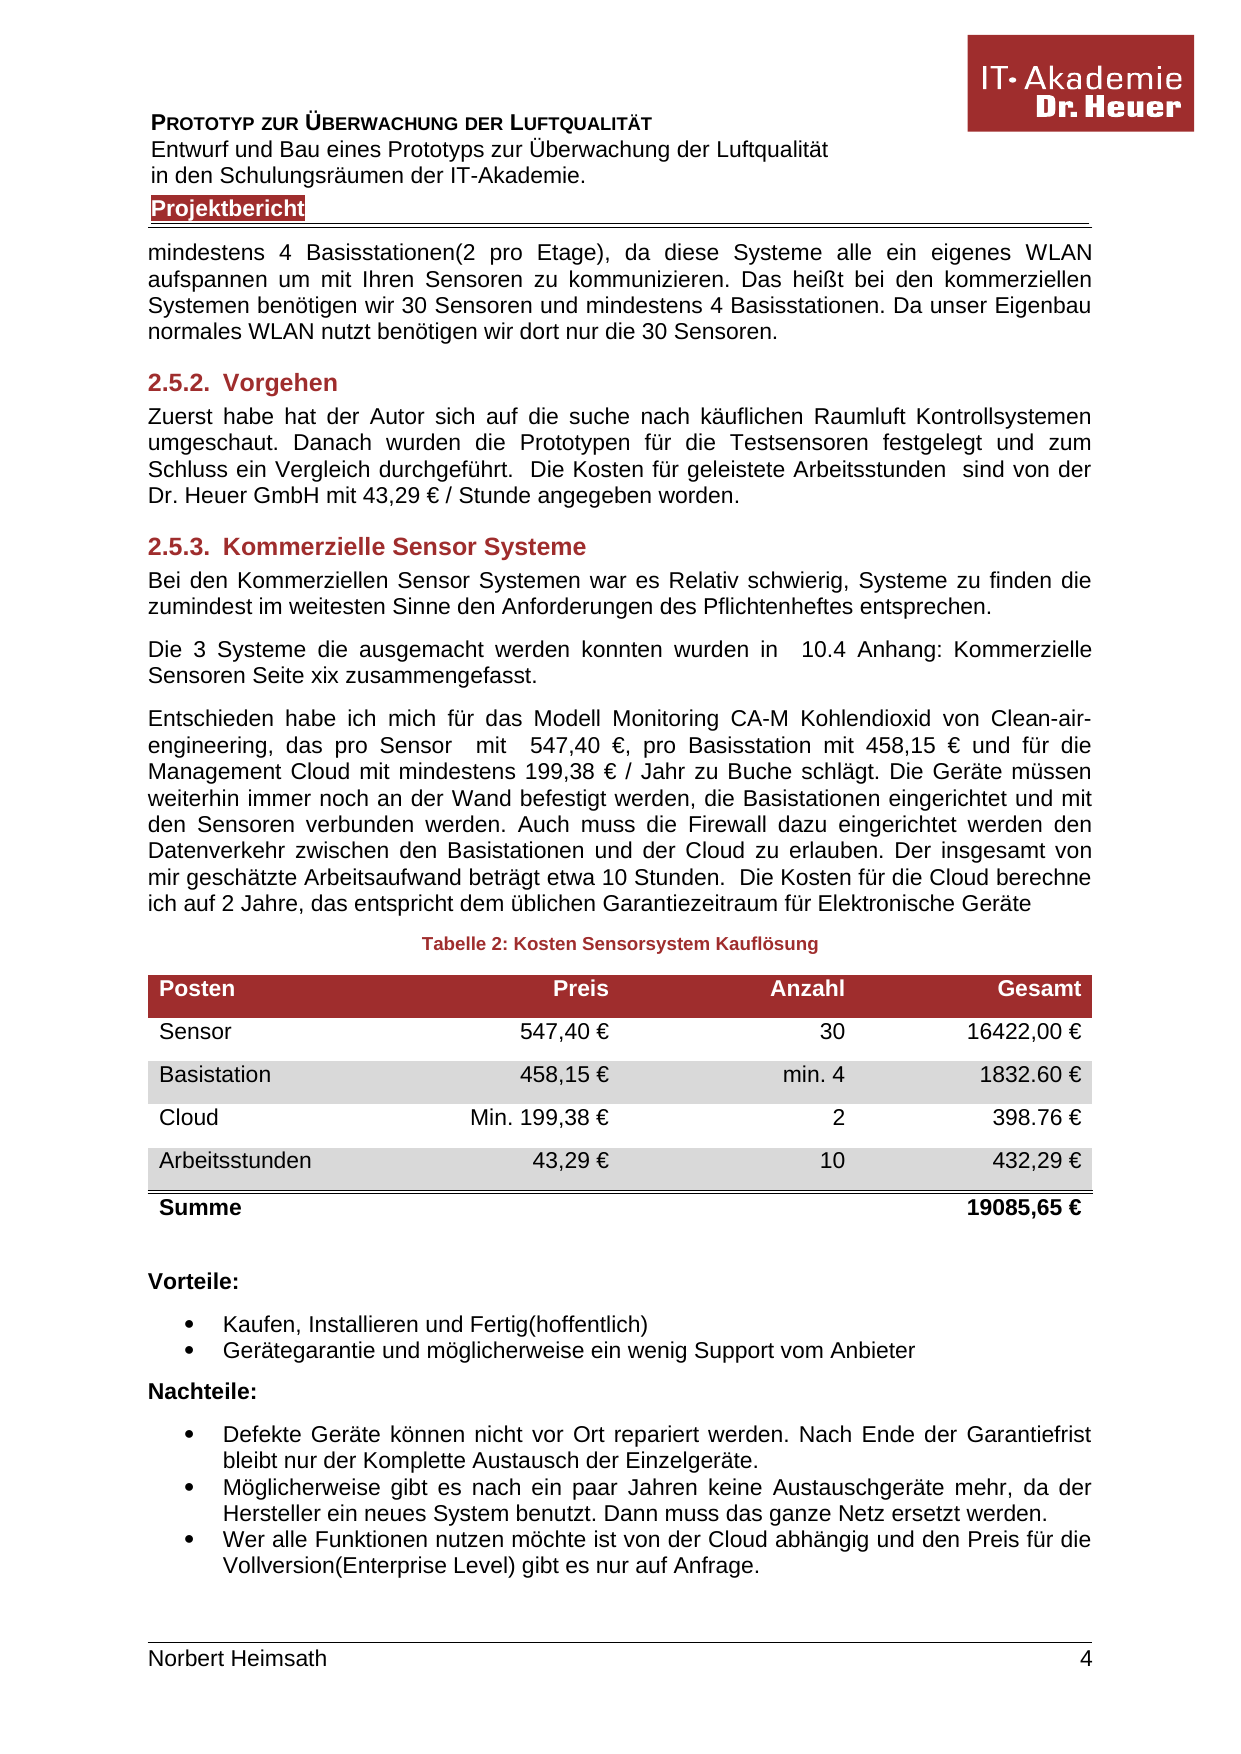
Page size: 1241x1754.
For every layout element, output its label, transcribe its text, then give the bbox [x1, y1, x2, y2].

list Wer alle Funktionen nutzen möchte ist von der Cloud abhängig und den Preis für die Vollversion(Enterprise Level) gibt es nur auf Anfrage. [185, 1526, 1092, 1579]
table_header Gesamt [856, 975, 1092, 1018]
subtitle Vorgehen [148, 368, 1092, 396]
text Vorteile: [148, 1268, 1092, 1294]
list Defekte Geräte können nicht vor Ort repariert werden. Nach Ende der Garantiefrist bleibt nur der Komplette Austausch der Einzelgeräte. [185, 1421, 1092, 1473]
table_cell min. 4 [620, 1061, 856, 1104]
table_cell 1832.60 € [856, 1061, 1092, 1104]
table_cell 432,29 € [856, 1148, 1092, 1190]
table_cell 30 [620, 1018, 856, 1061]
list Möglicherweise gibt es nach ein paar Jahren keine Austauschgeräte mehr, da der Hersteller ein neues System benutzt. Dann muss das ganze Netz ersetzt werden. [185, 1473, 1092, 1526]
table_cell Sensor [148, 1018, 384, 1061]
table_header Preis [384, 975, 620, 1018]
text Nachteile: [148, 1378, 1092, 1404]
table_cell 19085,65 € [856, 1194, 1092, 1237]
table_header Anzahl [620, 975, 856, 1018]
table_cell Summe [148, 1194, 384, 1237]
text Tabelle 2: Kosten Sensorsystem Kauflösung [148, 933, 1092, 954]
table_cell 547,40 € [384, 1018, 620, 1061]
table_header Posten [148, 975, 384, 1018]
list Kaufen, Installieren und Fertig(hoffentlich) [185, 1311, 1092, 1337]
text mindestens 4 Basisstationen(2 pro Etage), da diese Systeme alle ein eigenes WLAN aufspannen um mit Ihren Sensoren zu kommunizieren. Das heißt bei den kommerziellen Systemen benötigen wir 30 Sensoren und mindestens 4 Basisstationen. Da unser Eigenbau normales WLAN nutzt benötigen wir dort nur die 30 Sensoren. [148, 239, 1092, 344]
table_cell [620, 1194, 856, 1237]
table_cell Min. 199,38 € [384, 1104, 620, 1147]
table_cell 16422,00 € [856, 1018, 1092, 1061]
table_cell Cloud [148, 1104, 384, 1147]
text Zuerst habe hat der Autor sich auf die suche nach käuflichen Raumluft Kontrollsystemen umgeschaut. Danach wurden die Prototypen für die Testsensoren festgelegt und zum Schluss ein Vergleich durchgeführt. Die Kosten für geleistete Arbeitsstunden sind von der Dr. Heuer GmbH mit 43,29 € / Stunde angegeben worden. [148, 403, 1092, 508]
text Bei den Kommerziellen Sensor Systemen war es Relativ schwierig, Systeme zu finden die zumindest im weitesten Sinne den Anforderungen des Pflichtenheftes entsprechen. [148, 567, 1092, 619]
table_cell 10 [620, 1148, 856, 1190]
table_cell Arbeitsstunden [148, 1148, 384, 1190]
subtitle Kommerzielle Sensor Systeme [148, 531, 1092, 560]
table_cell 458,15 € [384, 1061, 620, 1104]
text Die 3 Systeme die ausgemacht werden konnten wurden in 10.4 Anhang: Kommerzielle Sensoren Seite xix zusammengefasst. [148, 636, 1092, 689]
table_cell [384, 1194, 620, 1237]
table_cell 2 [620, 1104, 856, 1147]
table_cell 43,29 € [384, 1148, 620, 1190]
list Gerätegarantie und möglicherweise ein wenig Support vom Anbieter [185, 1337, 1092, 1363]
text Entschieden habe ich mich für das Modell Monitoring CA-M Kohlendioxid von Clean-air-engineering, das pro Sensor mit 547,40 €, pro Basisstation mit 458,15 € und für die Management Cloud mit mindestens 199,38 € / Jahr zu Buche schlägt. Die Geräte müssen weiterhin immer noch an der Wand befestigt werden, die Basistationen eingerichtet und mit den Sensoren verbunden werden. Auch muss die Firewall dazu eingerichtet werden den Datenverkehr zwischen den Basistationen und der Cloud zu erlauben. Der insgesamt von mir geschätzte Arbeitsaufwand beträgt etwa 10 Stunden. Die Kosten für die Cloud berechne ich auf 2 Jahre, das entspricht dem üblichen Garantiezeitraum für Elektronische Geräte [148, 705, 1092, 916]
table_cell Basistation [148, 1061, 384, 1104]
table_cell 398.76 € [856, 1104, 1092, 1147]
